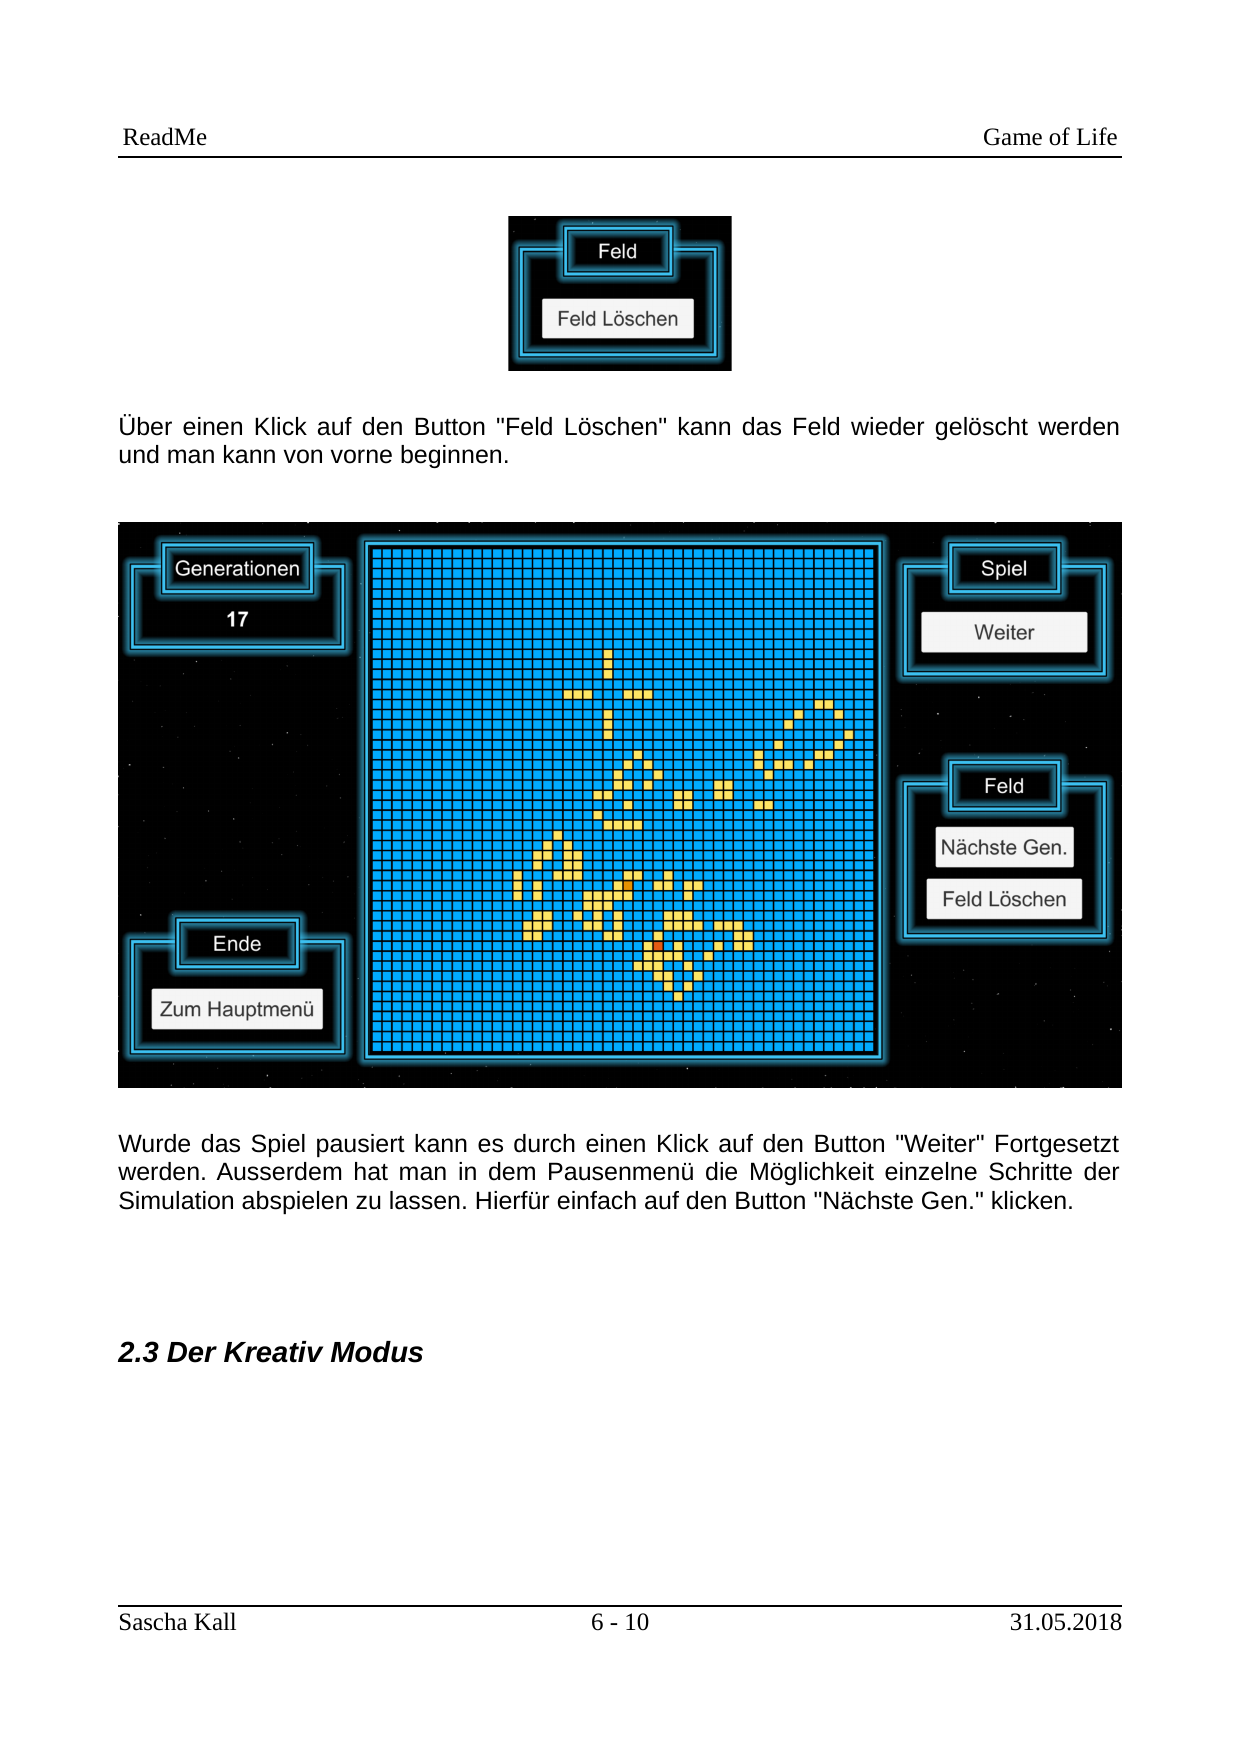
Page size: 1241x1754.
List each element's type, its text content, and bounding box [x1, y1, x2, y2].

picture [118, 522, 1122, 1088]
text Wurde das Spiel pausiert kann es durch einen Klick auf den Button "Weiter" Fortgesetzt werden. Ausserdem hat man in dem Pausenmenü die Möglichkeit einzelne Schritte der Simulation abspielen zu lassen. Hierfür einfach auf den Button "Nächste Gen." klicken. [118, 1129, 1122, 1215]
picture [508, 216, 732, 371]
text Über einen Klick auf den Button "Feld Löschen" kann das Feld wieder gelöscht werden und man kann von vorne beginnen. [118, 412, 1122, 469]
subtitle 2.3 Der Kreativ Modus [118, 1335, 1122, 1368]
